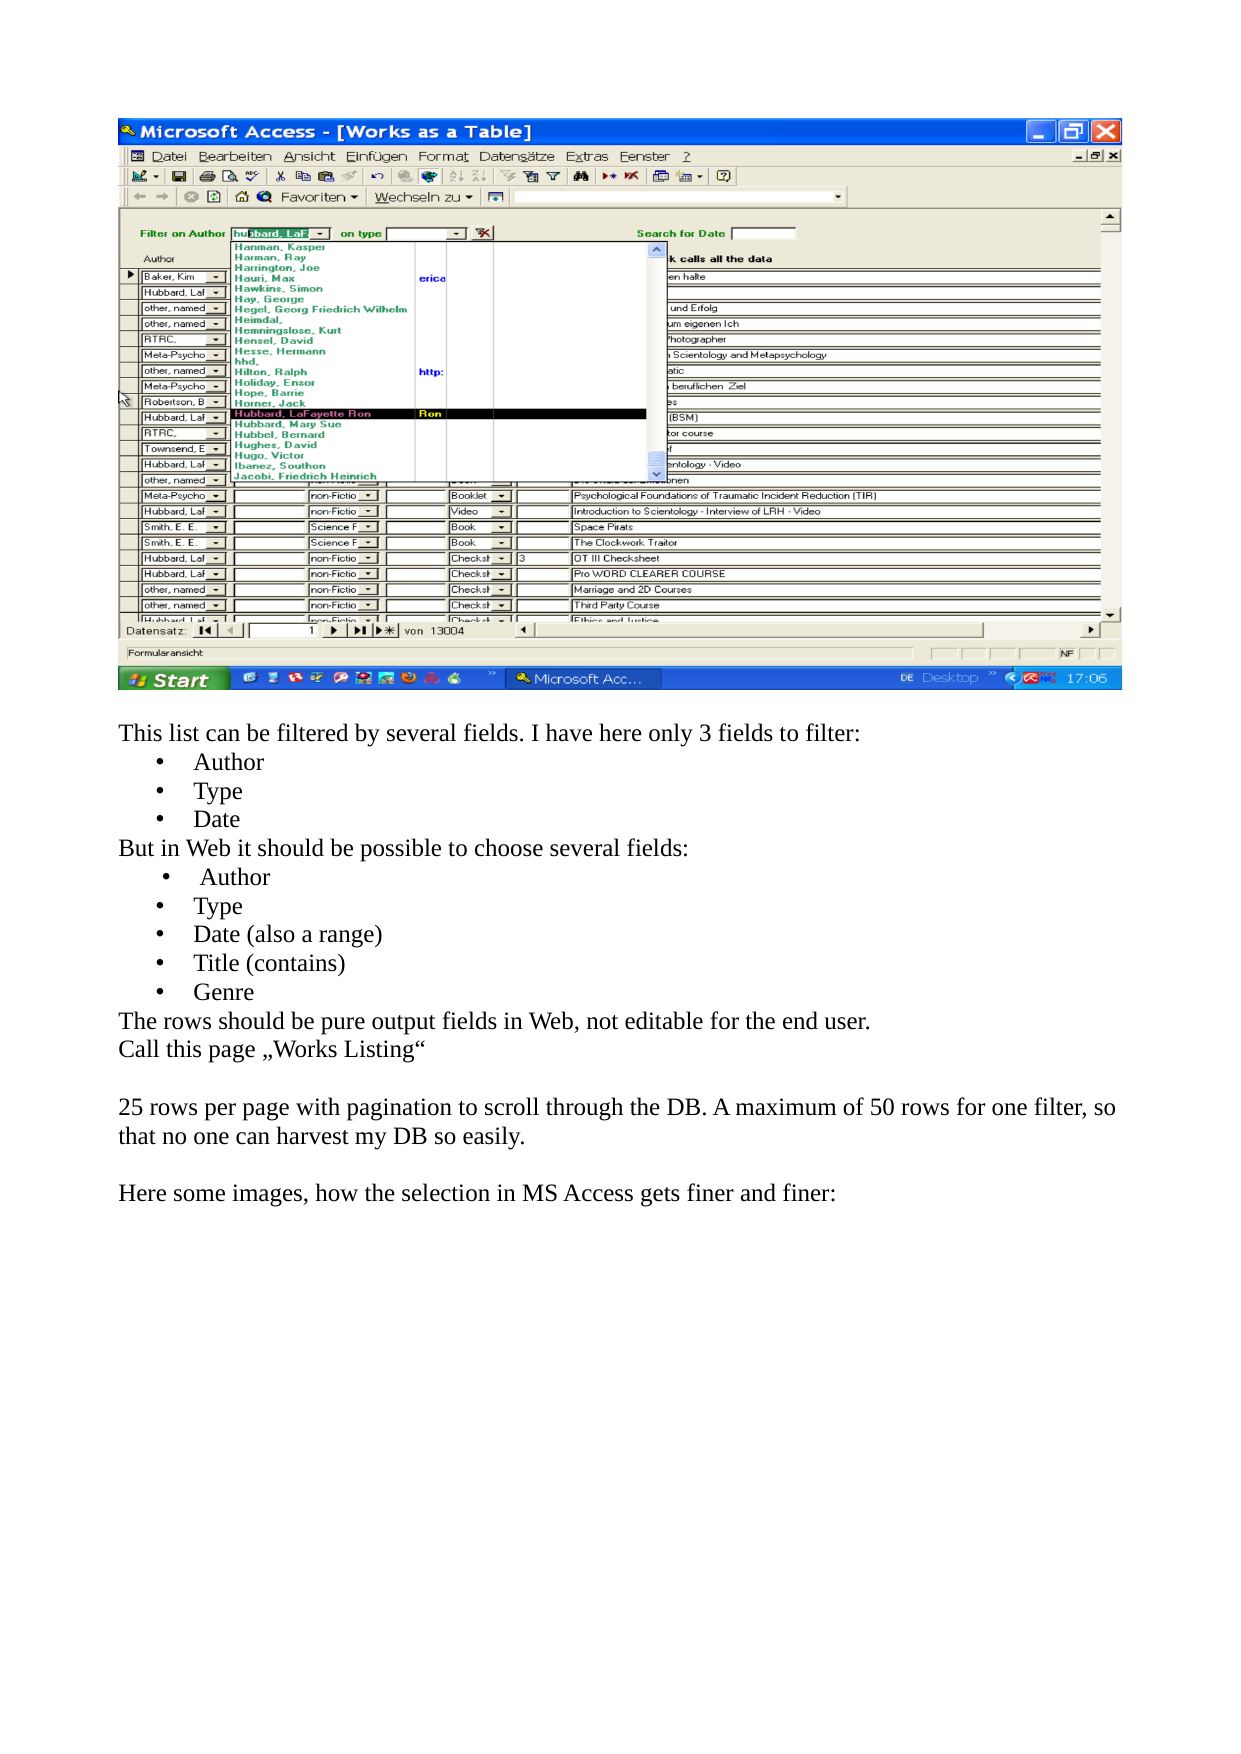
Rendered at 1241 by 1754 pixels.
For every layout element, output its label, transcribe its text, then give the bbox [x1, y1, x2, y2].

list Genre [156, 977, 1122, 1006]
text But in Web it should be possible to choose several fields: [118, 833, 1122, 862]
list Date [156, 804, 1122, 833]
list Author [156, 747, 1122, 776]
picture [118, 118, 1123, 690]
list Author [162, 862, 1122, 891]
text The rows should be pure output fields in Web, not editable for the end user. [118, 1006, 1122, 1034]
list Date (also a range) [156, 919, 1122, 948]
list Type [156, 776, 1122, 804]
text Call this page „Works Listing“ [118, 1034, 1122, 1063]
list Title (contains) [156, 948, 1122, 977]
text 25 rows per page with pagination to scroll through the DB. A maximum of 50 rows for one filter, so that no one can harvest my DB so easily. [118, 1092, 1122, 1149]
text Here some images, how the selection in MS Access gets finer and finer: [118, 1178, 1122, 1207]
text This list can be filtered by several fields. I have here only 3 fields to filter: [118, 718, 1122, 747]
list Type [156, 891, 1122, 919]
